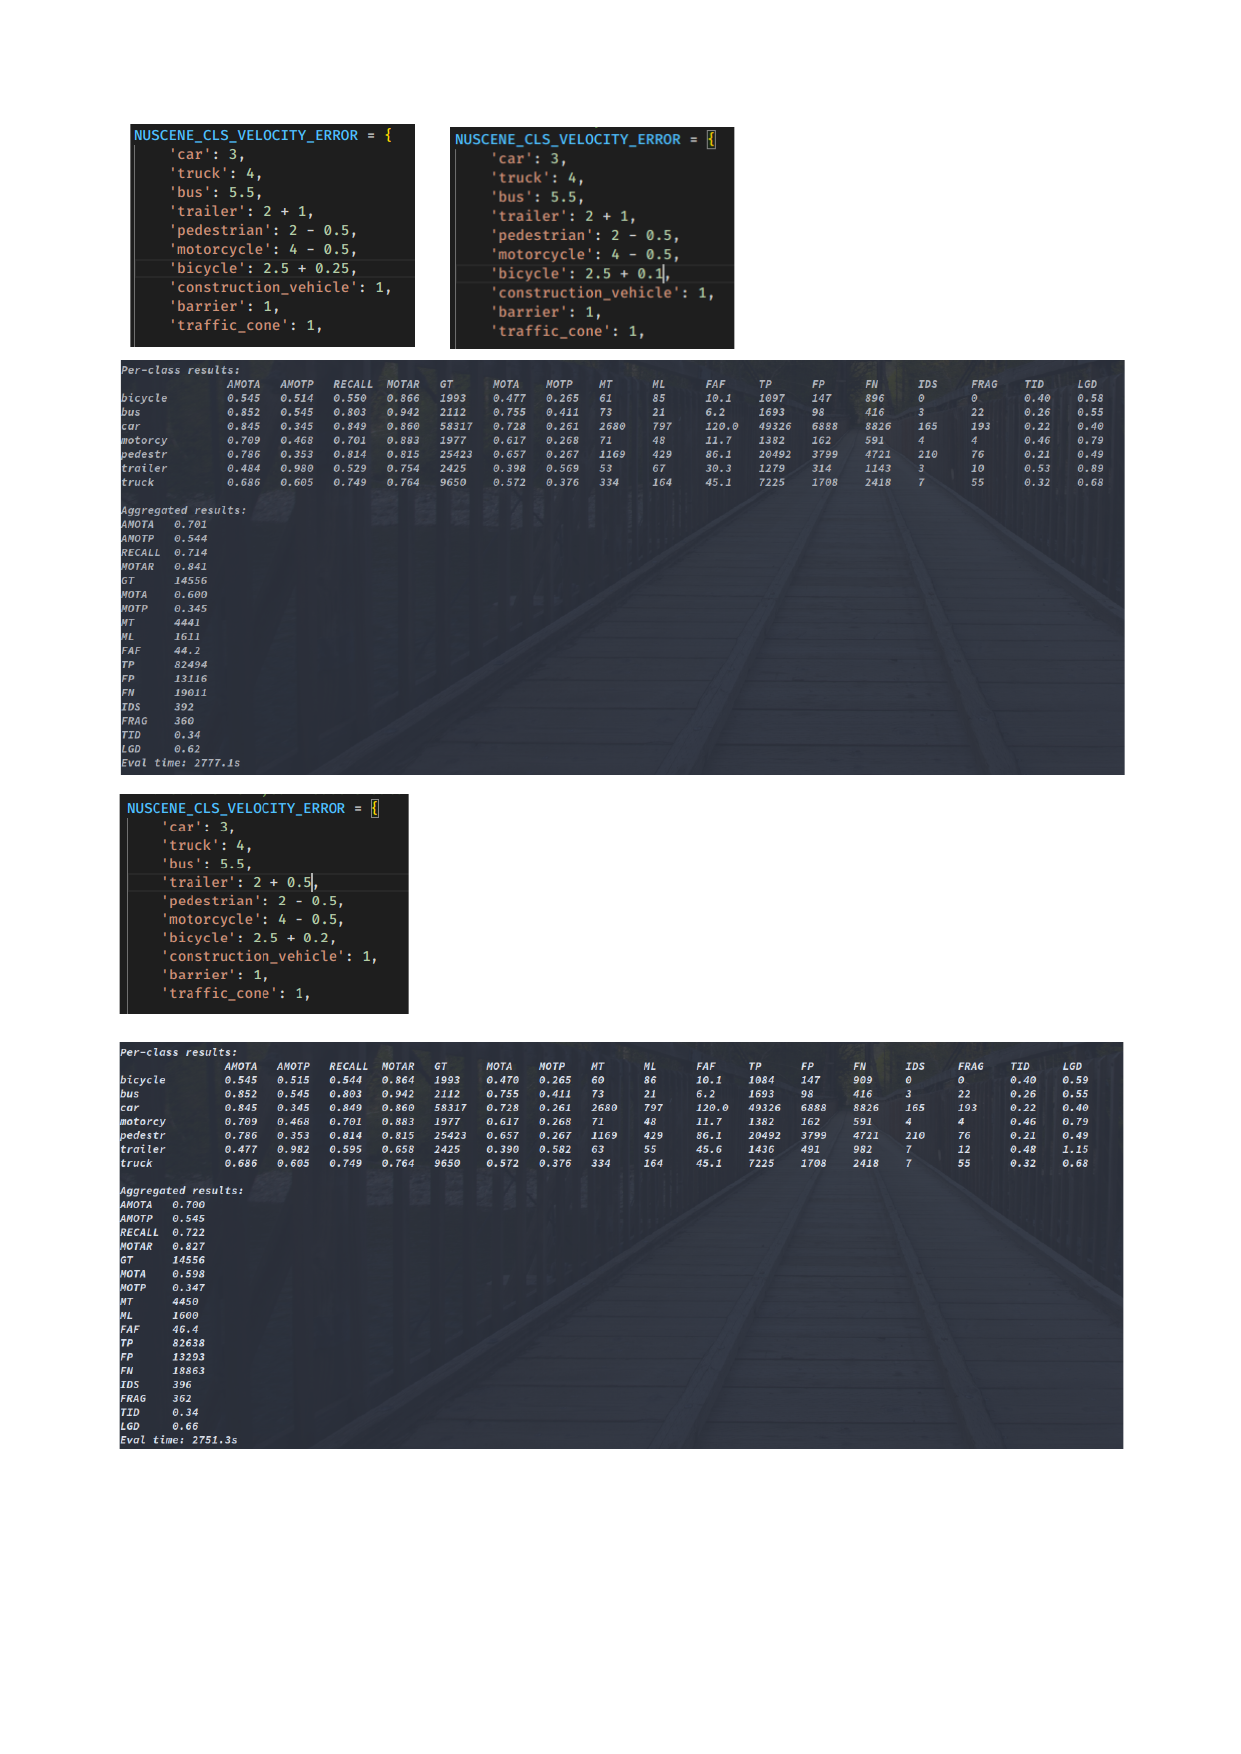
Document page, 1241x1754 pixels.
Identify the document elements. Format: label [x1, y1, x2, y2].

picture [130, 124, 415, 347]
picture [119, 1042, 1124, 1449]
picture [450, 127, 735, 349]
picture [119, 794, 409, 1014]
picture [120, 360, 1125, 775]
